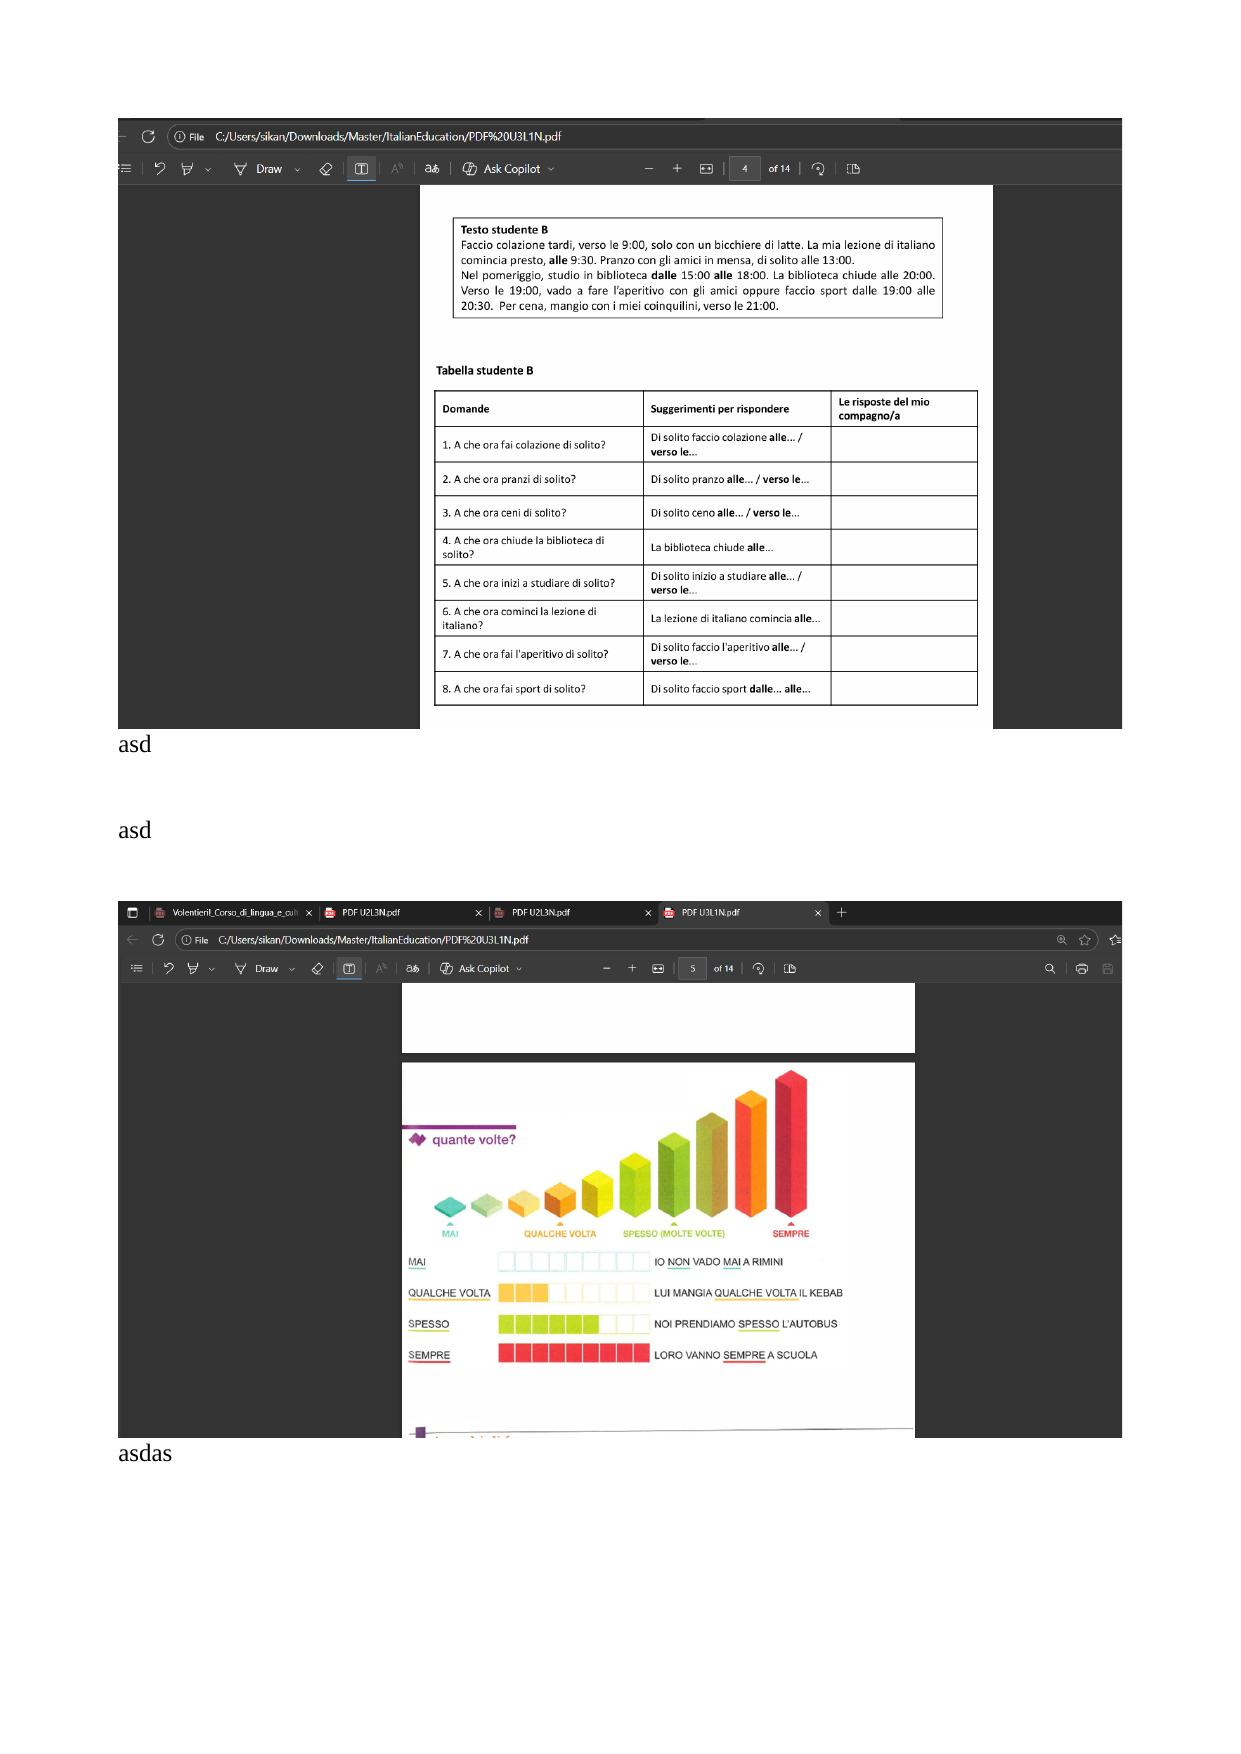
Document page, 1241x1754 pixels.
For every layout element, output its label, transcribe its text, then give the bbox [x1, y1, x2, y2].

picture [118, 118, 1123, 729]
picture [118, 901, 1123, 1438]
text asd [118, 729, 1122, 757]
text asdas [118, 1438, 1122, 1467]
text asd [118, 815, 1122, 844]
